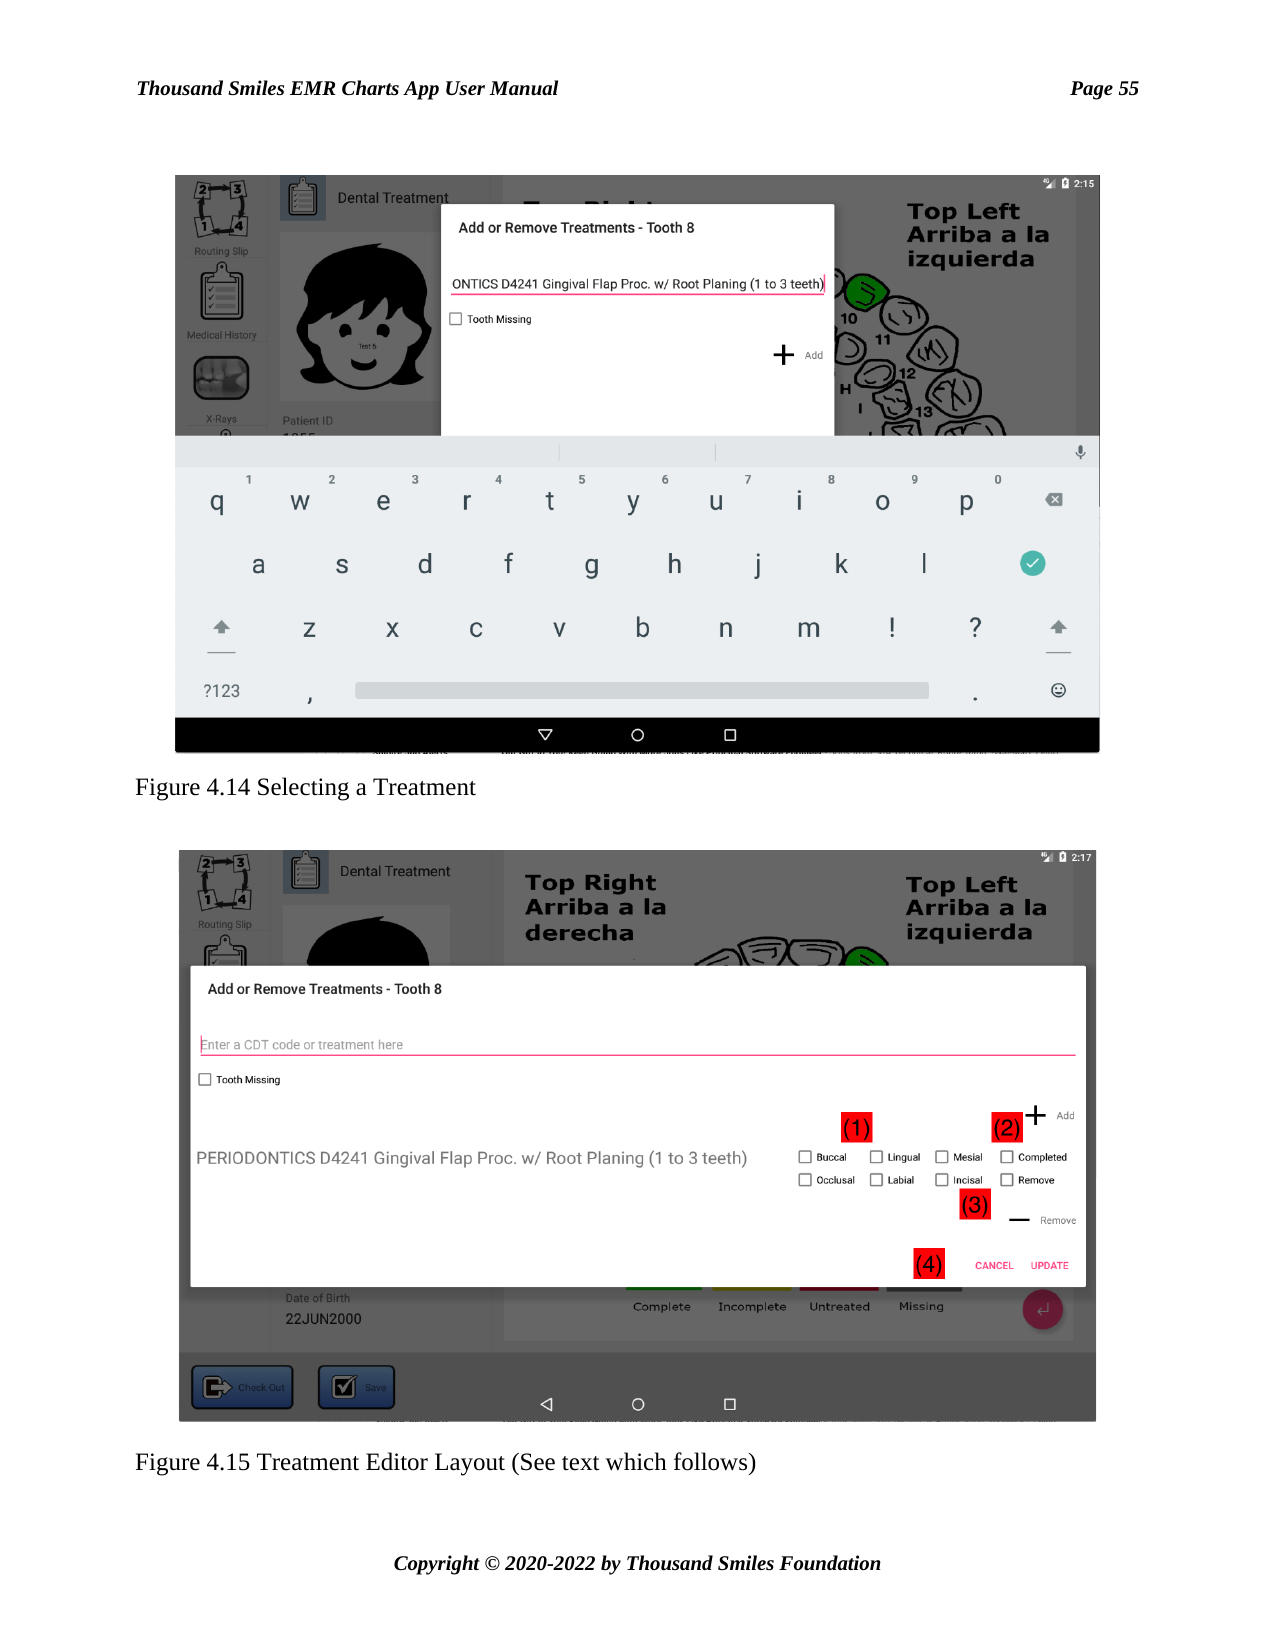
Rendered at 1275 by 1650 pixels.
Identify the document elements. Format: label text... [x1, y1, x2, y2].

text Figure 4.14 Selecting a Treatment [135, 775, 1140, 800]
picture [175, 175, 1100, 754]
text Figure 4.15 Treatment Editor Layout (See text which follows) [135, 1450, 1140, 1475]
picture [178, 850, 1097, 1422]
